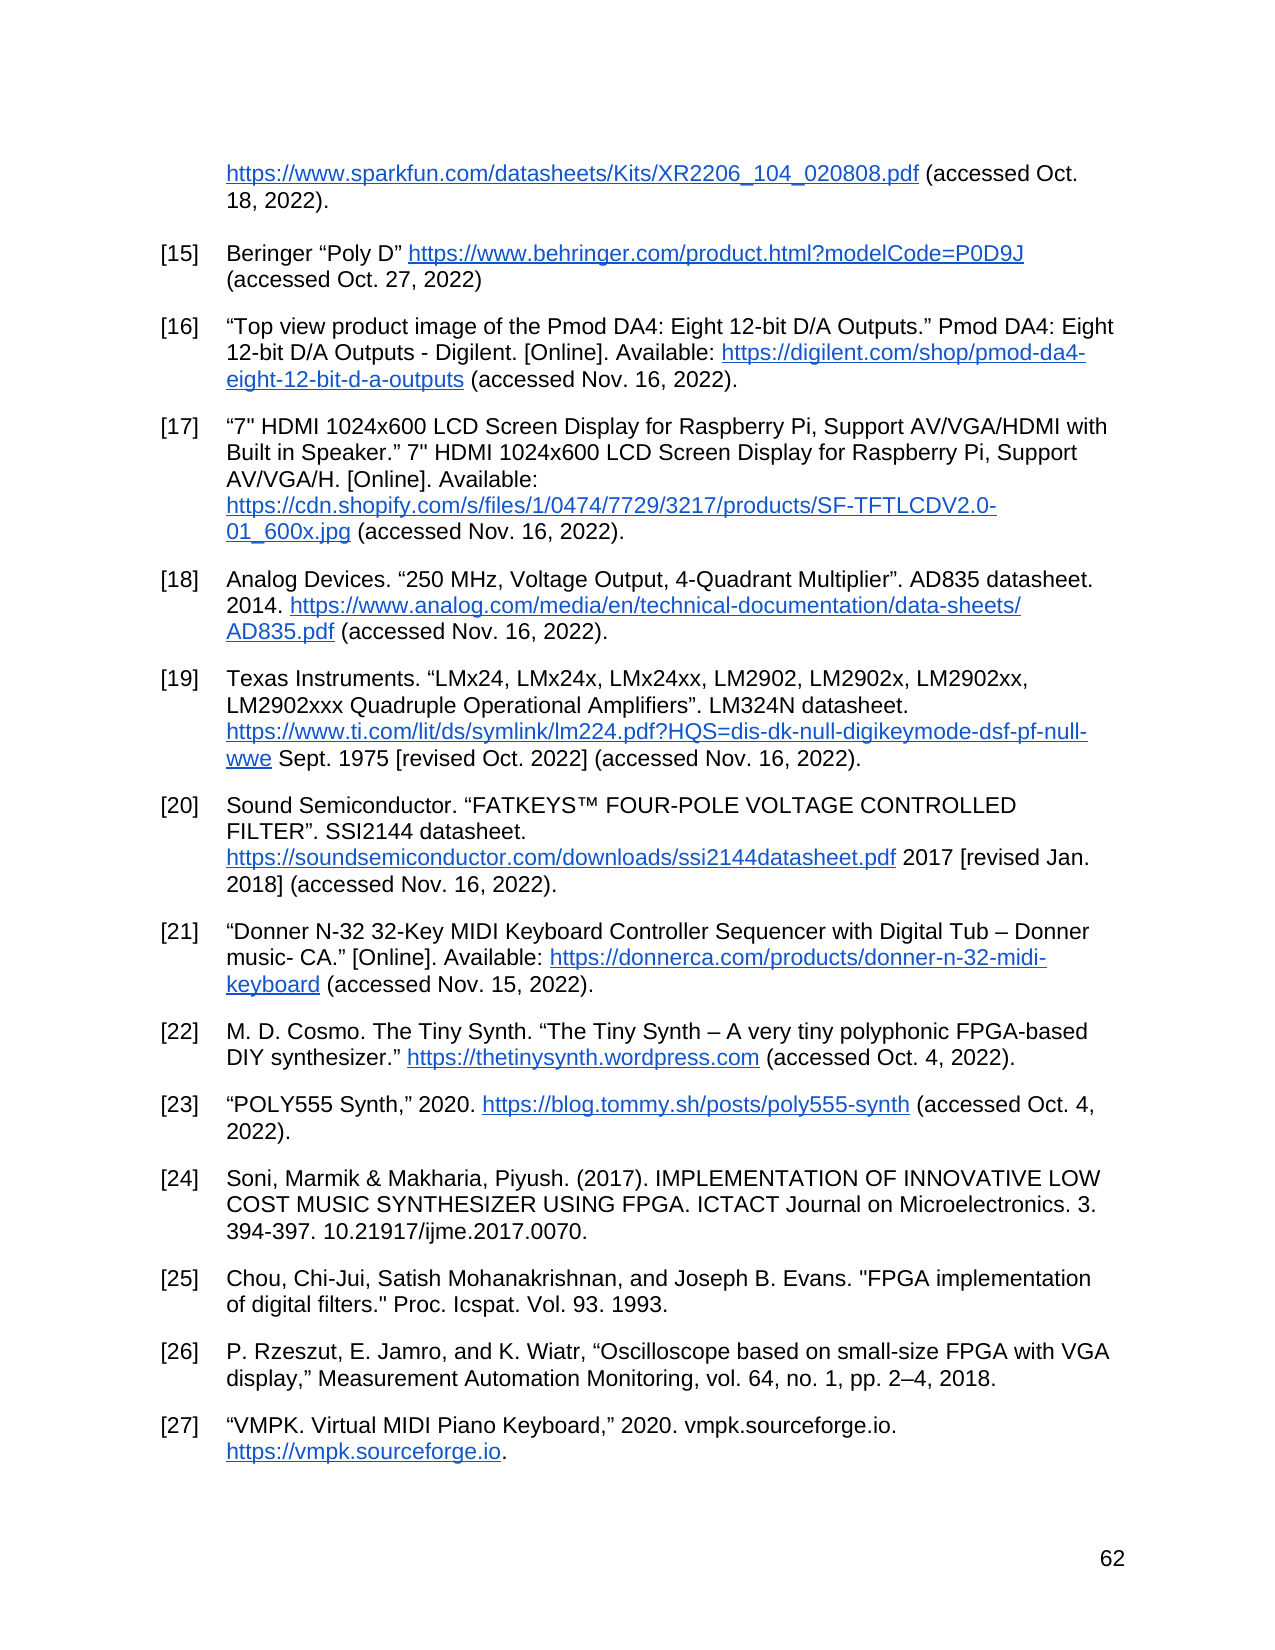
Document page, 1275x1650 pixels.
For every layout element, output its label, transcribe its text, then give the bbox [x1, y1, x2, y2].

table_cell [19] [150, 655, 216, 781]
table_cell “VMPK. Virtual MIDI Piano Keyboard,” 2020. vmpk.sourceforge.io. https://vmpk.sourceforge.io. [216, 1401, 1125, 1475]
table_cell [26] [150, 1328, 216, 1401]
table_cell https://www.sparkfun.com/datasheets/Kits/XR2206_104_020808.pdf (accessed Oct. 18, 2022). Beringer “Poly D” https://www.behringer.com/product.html?modelCode=P0D9J (accessed Oct. 27, 2022) [216, 150, 1125, 303]
table_cell Texas Instruments. “LMx24, LMx24x, LMx24xx, LM2902, LM2902x, LM2902xx, LM2902xxx Quadruple Operational Amplifiers”. LM324N datasheet. https://www.ti.com/lit/ds/symlink/lm224.pdf?HQS=dis-dk-null-digikeymode-dsf-pf-null-wwe Sept. 1975 [revised Oct. 2022] (accessed Nov. 16, 2022). [216, 655, 1125, 781]
table_cell [24] [150, 1155, 216, 1254]
table_cell [16] [150, 303, 216, 402]
table_cell [15] [150, 150, 216, 303]
table_cell Sound Semiconductor. “FATKEYS™ FOUR-POLE VOLTAGE CONTROLLED FILTER”. SSI2144 datasheet. https://soundsemiconductor.com/downloads/ssi2144datasheet.pdf 2017 [revised Jan. 2018] (accessed Nov. 16, 2022). [216, 781, 1125, 907]
table_cell [22] [150, 1008, 216, 1081]
table_cell Chou, Chi-Jui, Satish Mohanakrishnan, and Joseph B. Evans. "FPGA implementation of digital filters." Proc. Icspat. Vol. 93. 1993. [216, 1254, 1125, 1328]
table_cell P. Rzeszut, E. Jamro, and K. Wiatr, “Oscilloscope based on small-size FPGA with VGA display,” Measurement Automation Monitoring, vol. 64, no. 1, pp. 2–4, 2018. [216, 1328, 1125, 1401]
table_cell [25] [150, 1254, 216, 1328]
table_cell [17] [150, 403, 216, 555]
table_cell [20] [150, 781, 216, 907]
table_cell [21] [150, 908, 216, 1007]
table_cell [18] [150, 555, 216, 655]
table_cell “POLY555 Synth,” 2020. https://blog.tommy.sh/posts/poly555-synth (accessed Oct. 4, 2022). [216, 1081, 1125, 1154]
table_cell [27] [150, 1401, 216, 1475]
table_cell [23] [150, 1081, 216, 1154]
table_cell Analog Devices. “250 MHz, Voltage Output, 4-Quadrant Multiplier”. AD835 datasheet. 2014. https://www.analog.com/media/en/technical-documentation/data-sheets/AD835.pdf (accessed Nov. 16, 2022). [216, 555, 1125, 655]
table_cell M. D. Cosmo. The Tiny Synth. “The Tiny Synth – A very tiny polyphonic FPGA-based DIY synthesizer.” https://thetinysynth.wordpress.com (accessed Oct. 4, 2022). [216, 1008, 1125, 1081]
table_cell “Donner N-32 32-Key MIDI Keyboard Controller Sequencer with Digital Tub – Donner music- CA.” [Online]. Available: https://donnerca.com/products/donner-n-32-midi-keyboard (accessed Nov. 15, 2022). [216, 908, 1125, 1007]
table_cell Soni, Marmik & Makharia, Piyush. (2017). IMPLEMENTATION OF INNOVATIVE LOW COST MUSIC SYNTHESIZER USING FPGA. ICTACT Journal on Microelectronics. 3. 394-397. 10.21917/ijme.2017.0070. [216, 1155, 1125, 1254]
table_cell “7" HDMI 1024x600 LCD Screen Display for Raspberry Pi, Support AV/VGA/HDMI with Built in Speaker.” 7" HDMI 1024x600 LCD Screen Display for Raspberry Pi, Support AV/VGA/H. [Online]. Available: https://cdn.shopify.com/s/files/1/0474/7729/3217/products/SF-TFTLCDV2.0-01_600x.jpg (accessed Nov. 16, 2022). [216, 403, 1125, 555]
table_cell “Top view product image of the Pmod DA4: Eight 12-bit D/A Outputs.” Pmod DA4: Eight 12-bit D/A Outputs - Digilent. [Online]. Available: https://digilent.com/shop/pmod-da4-eight-12-bit-d-a-outputs (accessed Nov. 16, 2022). [216, 303, 1125, 402]
